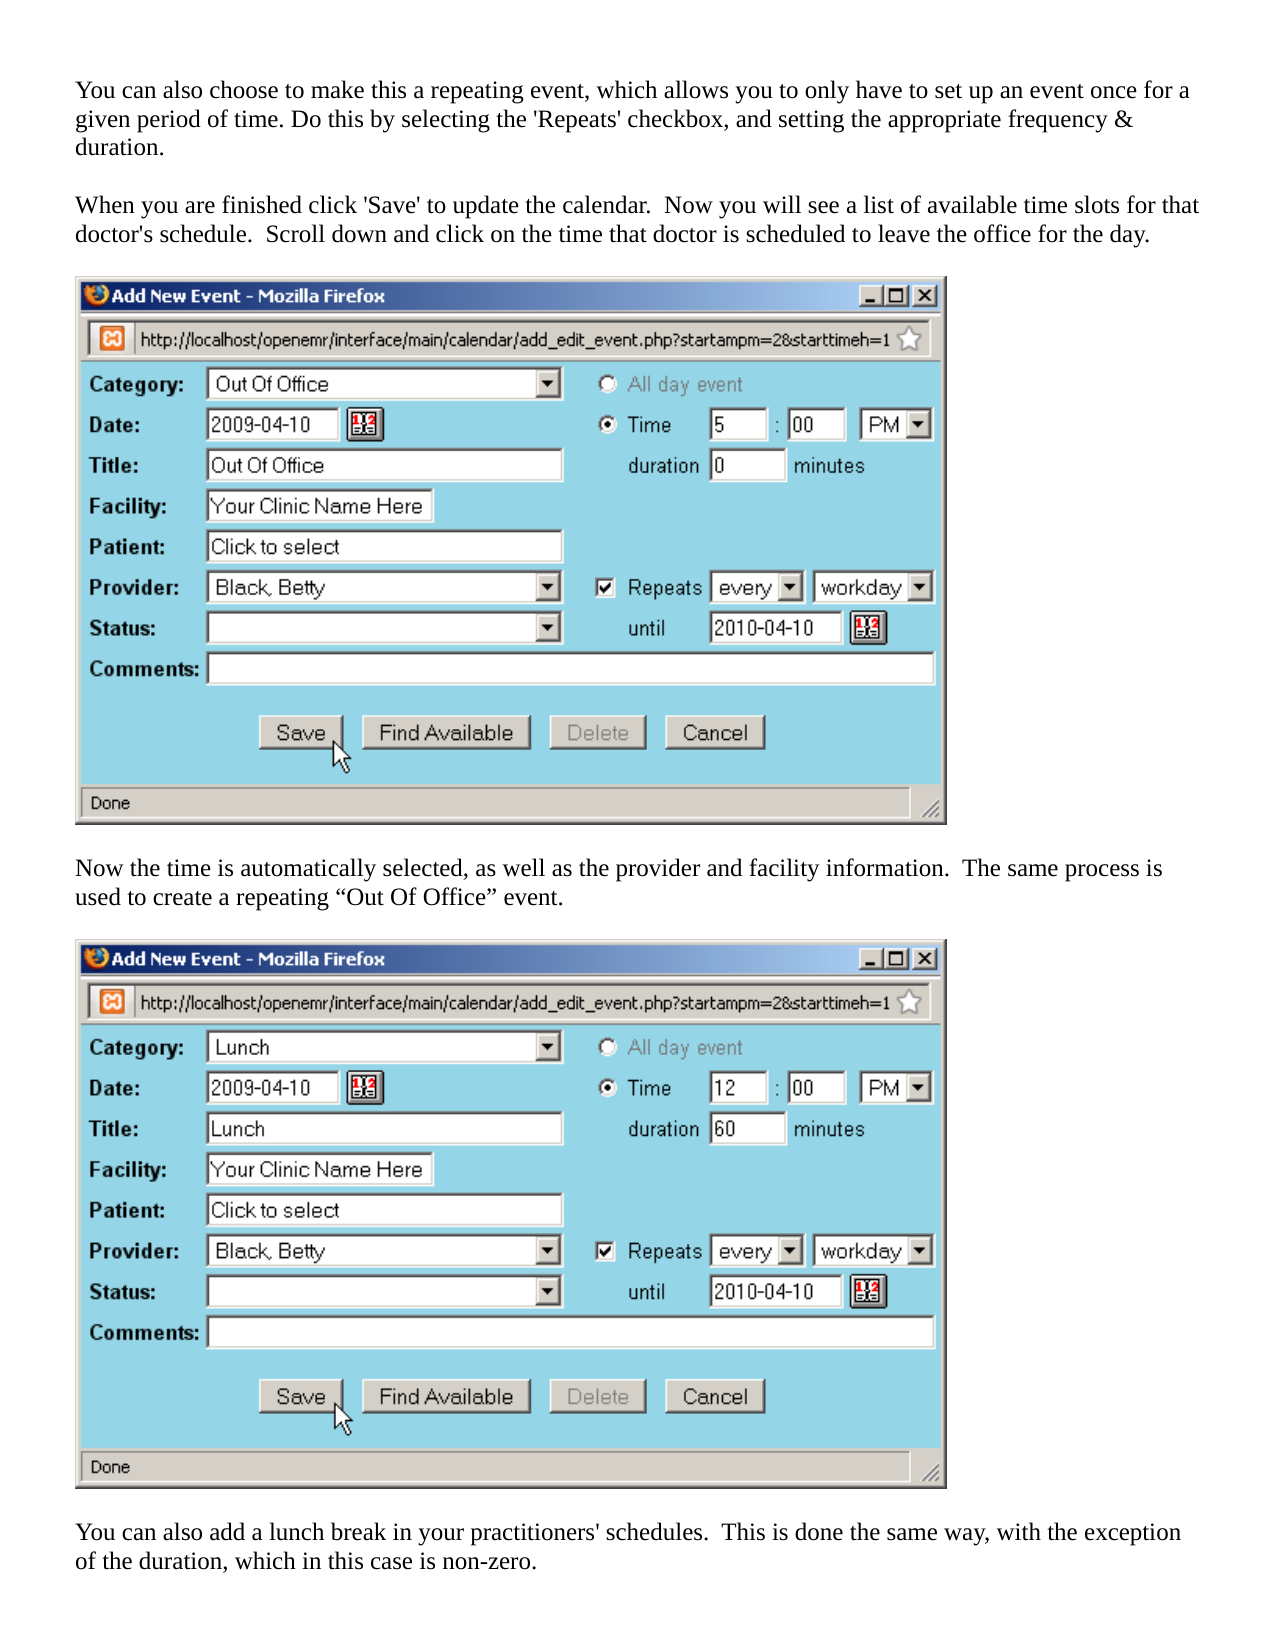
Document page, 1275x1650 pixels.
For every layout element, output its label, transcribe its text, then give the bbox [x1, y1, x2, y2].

picture [75, 276, 947, 825]
text You can also add a lunch break in your practitioners' schedules. This is done the same way, with the exception of the duration, which in this case is non-zero. [75, 1517, 1200, 1574]
text You can also choose to make this a repeating event, which allows you to only have to set up an event once for a given period of time. Do this by selecting the 'Repeats' checkbox, and setting the appropriate frequency & duration. [75, 75, 1200, 161]
text Now the time is automatically selected, as well as the provider and facility information. The same process is used to create a repeating “Out Of Office” event. [75, 853, 1200, 911]
picture [75, 939, 947, 1489]
text When you are finished click 'Save' to update the calendar. Now you will see a list of available time slots for that doctor's schedule. Scroll down and click on the time that doctor is scheduled to leave the office for the day. [75, 190, 1200, 247]
